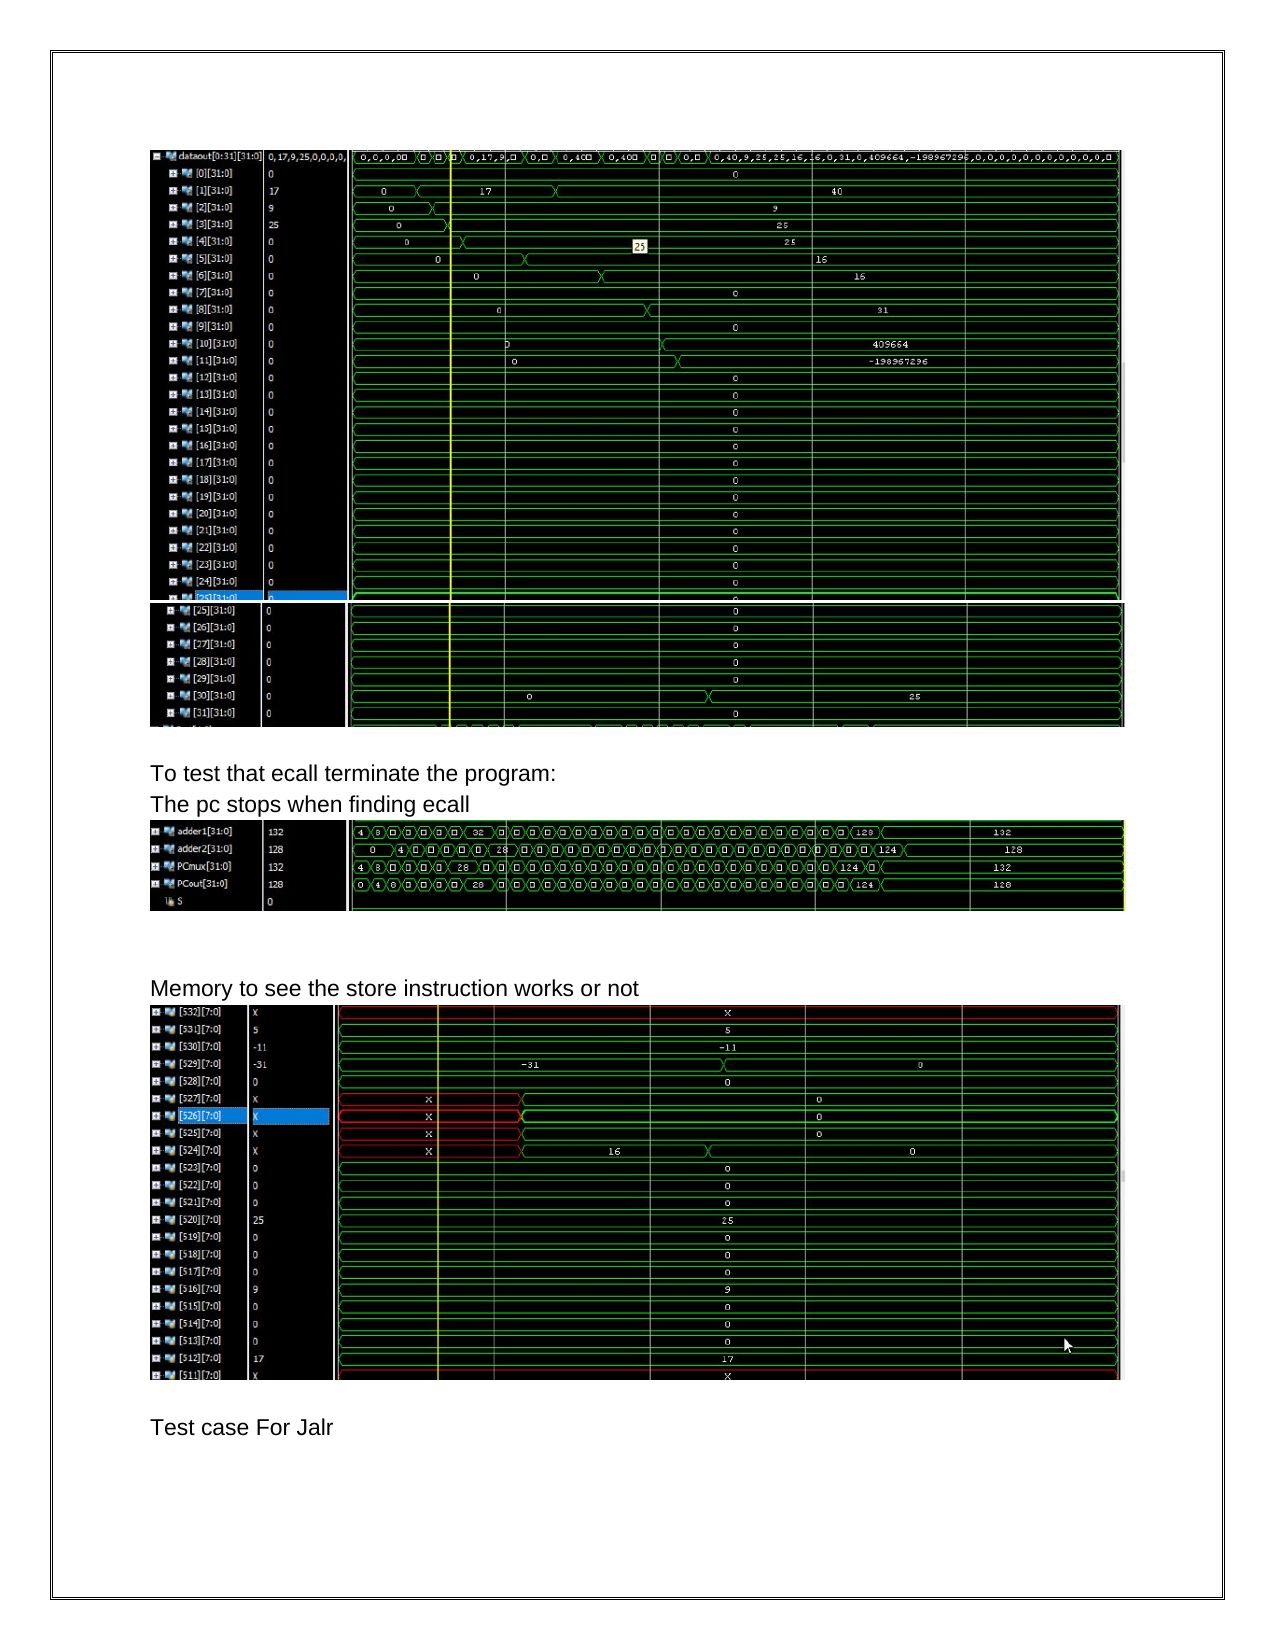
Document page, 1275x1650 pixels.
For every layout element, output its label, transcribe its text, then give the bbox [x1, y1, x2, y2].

picture [150, 603, 1125, 727]
text The pc stops when finding ecall [150, 791, 1125, 817]
text Memory to see the store instruction works or not [150, 975, 1125, 1001]
picture [150, 1005, 1125, 1380]
text To test that ecall terminate the program: [150, 760, 1125, 787]
picture [150, 150, 1125, 600]
text Test case For Jalr [150, 1414, 1125, 1440]
picture [150, 820, 1125, 911]
